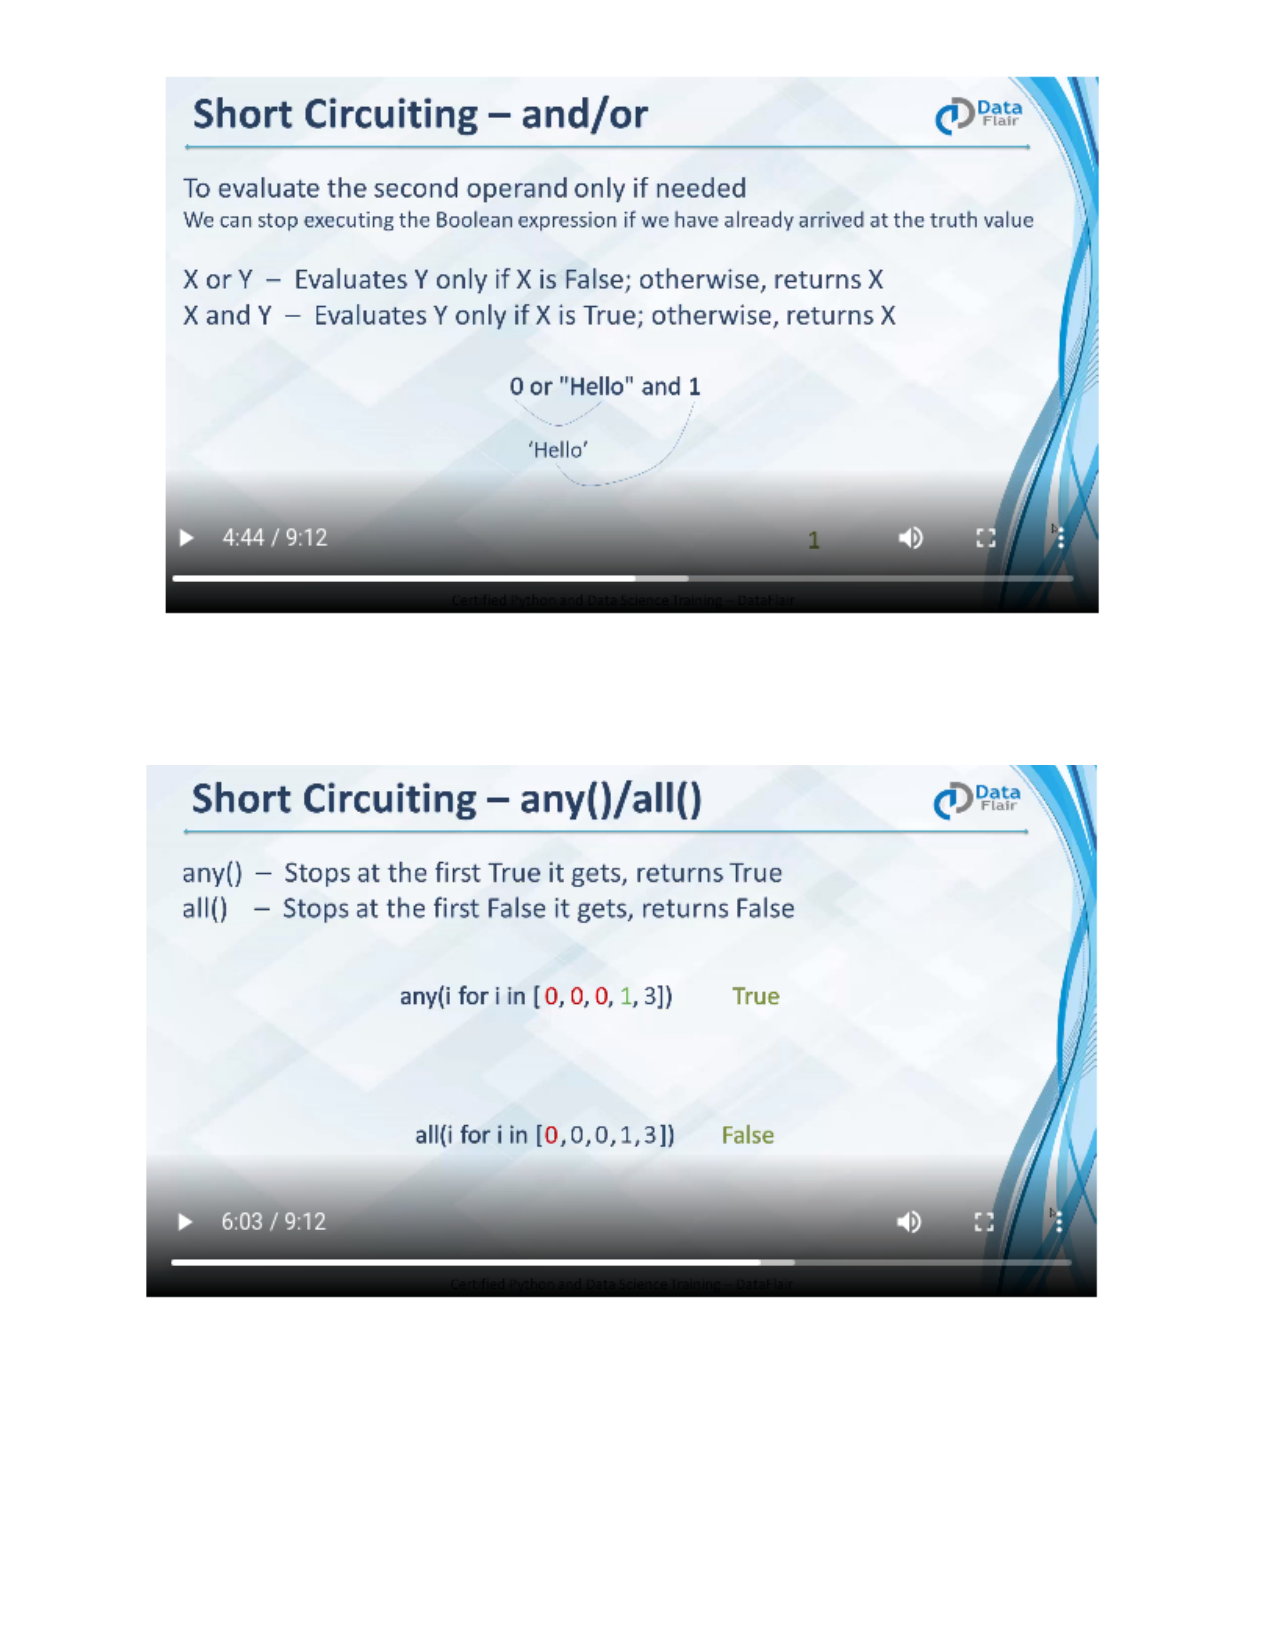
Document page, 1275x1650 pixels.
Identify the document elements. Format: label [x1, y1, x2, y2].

picture [145, 765, 1130, 1302]
picture [165, 75, 1110, 629]
